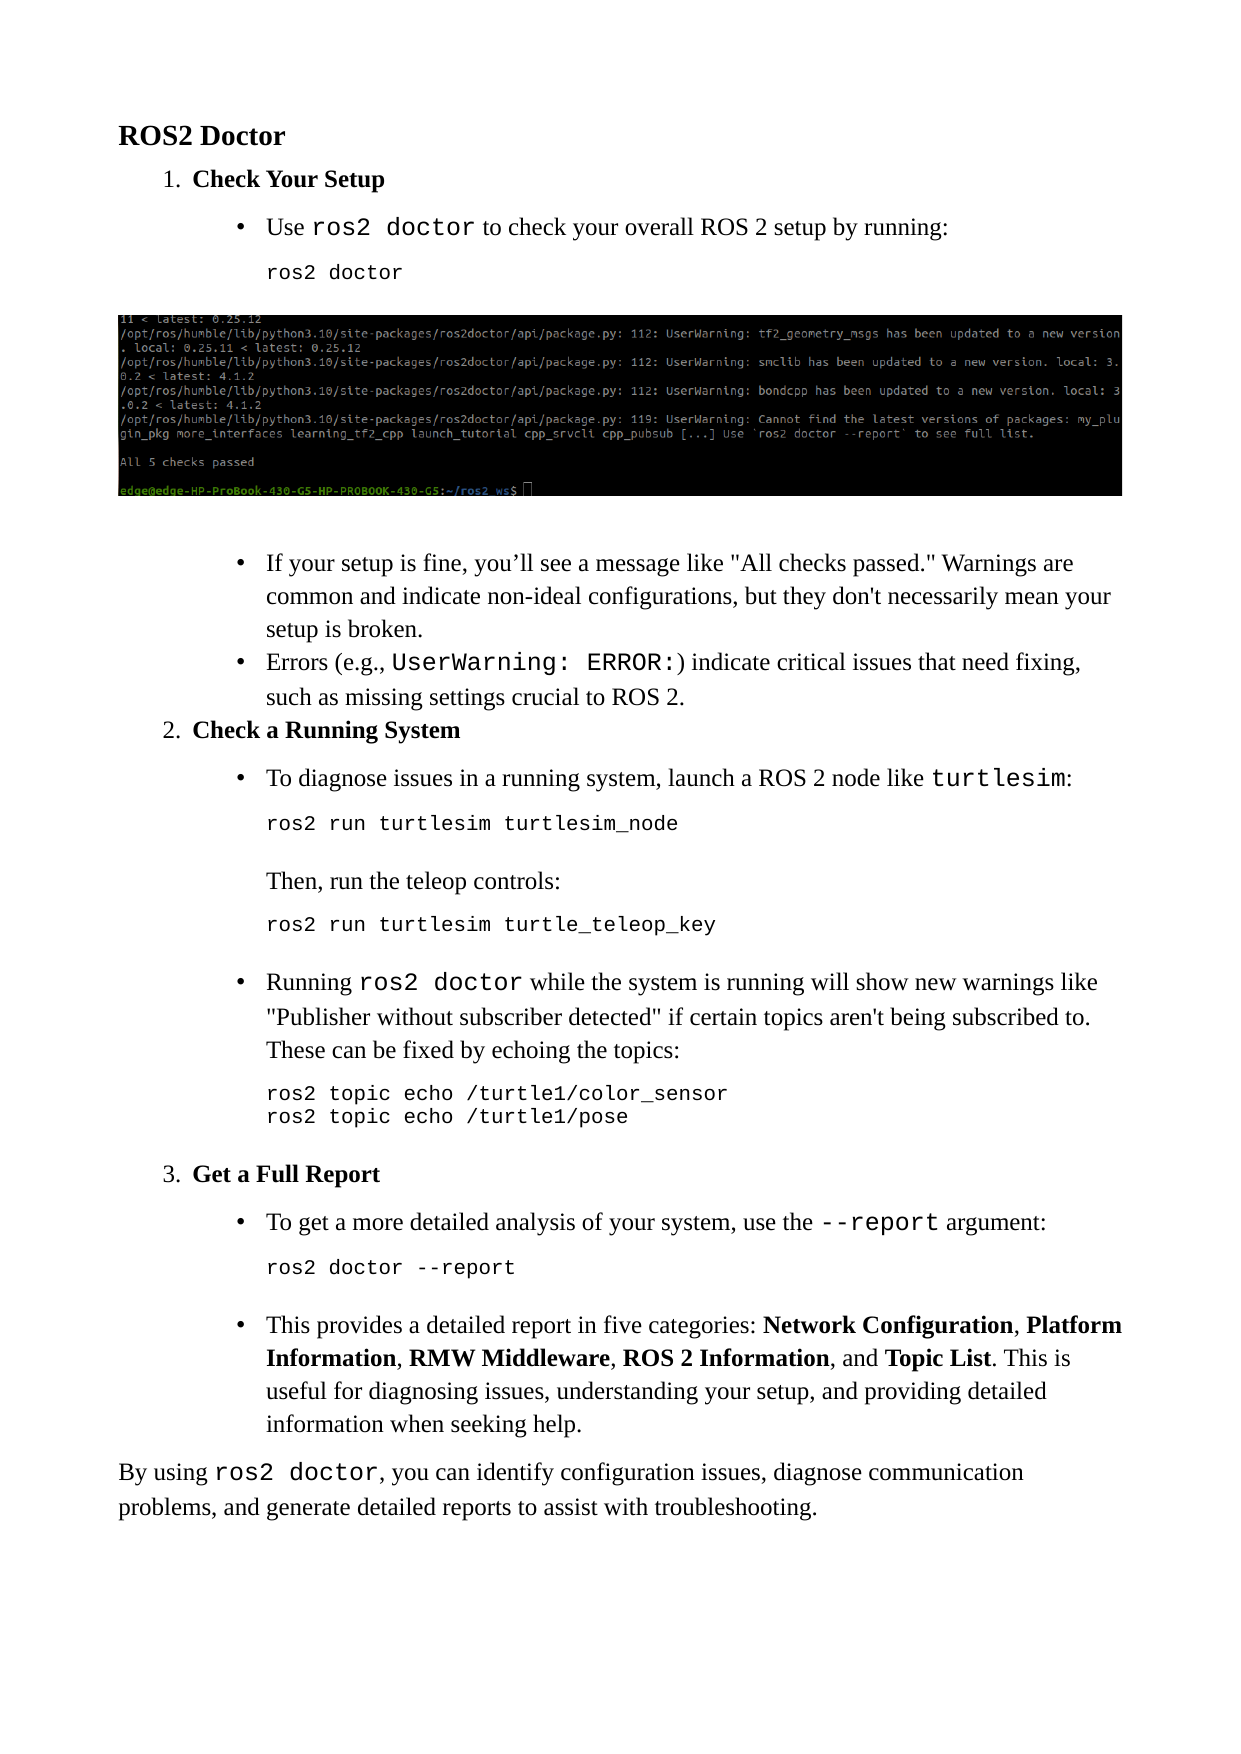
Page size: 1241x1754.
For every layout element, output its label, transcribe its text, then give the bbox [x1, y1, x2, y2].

list To get a more detailed analysis of your system, use the --report argument: [236, 1207, 1122, 1238]
list If your setup is fine, you’ll see a message like "All checks passed." Warnings are common and indicate non-ideal configurations, but they don't necessarily mean your setup is broken. [236, 548, 1122, 643]
list Get a Full Report [162, 1159, 1122, 1188]
list Use ros2 doctor to check your overall ROS 2 setup by running: [236, 212, 1122, 243]
list ros2 run turtlesim turtlesim_node [236, 813, 1122, 837]
list To diagnose issues in a running system, launch a ROS 2 node like turtlesim: [236, 763, 1122, 794]
list Errors (e.g., UserWarning: ERROR:) indicate critical issues that need fixing, such as missing settings crucial to ROS 2. [236, 647, 1122, 711]
text By using ros2 doctor, you can identify configuration issues, diagnose communication problems, and generate detailed reports to assist with troubleshooting. [118, 1457, 1122, 1521]
list ros2 doctor --report [236, 1257, 1122, 1281]
list ros2 run turtlesim turtle_teleop_key [236, 914, 1122, 937]
list Running ros2 doctor while the system is running will show new warnings like "Publisher without subscriber detected" if certain topics aren't being subscribed to. These can be fixed by echoing the topics: [236, 967, 1122, 1064]
list ros2 topic echo /turtle1/pose [236, 1106, 1122, 1130]
picture [118, 315, 1123, 496]
list ros2 doctor [236, 262, 1122, 285]
list Check Your Setup [162, 164, 1122, 193]
list Then, run the teleop controls: [236, 866, 1122, 895]
subtitle ROS2 Doctor [118, 118, 1122, 152]
list ros2 topic echo /turtle1/color_sensor [236, 1083, 1122, 1106]
list This provides a detailed report in five categories: Network Configuration, Platform Information, RMW Middleware, ROS 2 Information, and Topic List. This is useful for diagnosing issues, understanding your setup, and providing detailed information when seeking help. [236, 1310, 1122, 1438]
list Check a Running System [162, 716, 1122, 744]
